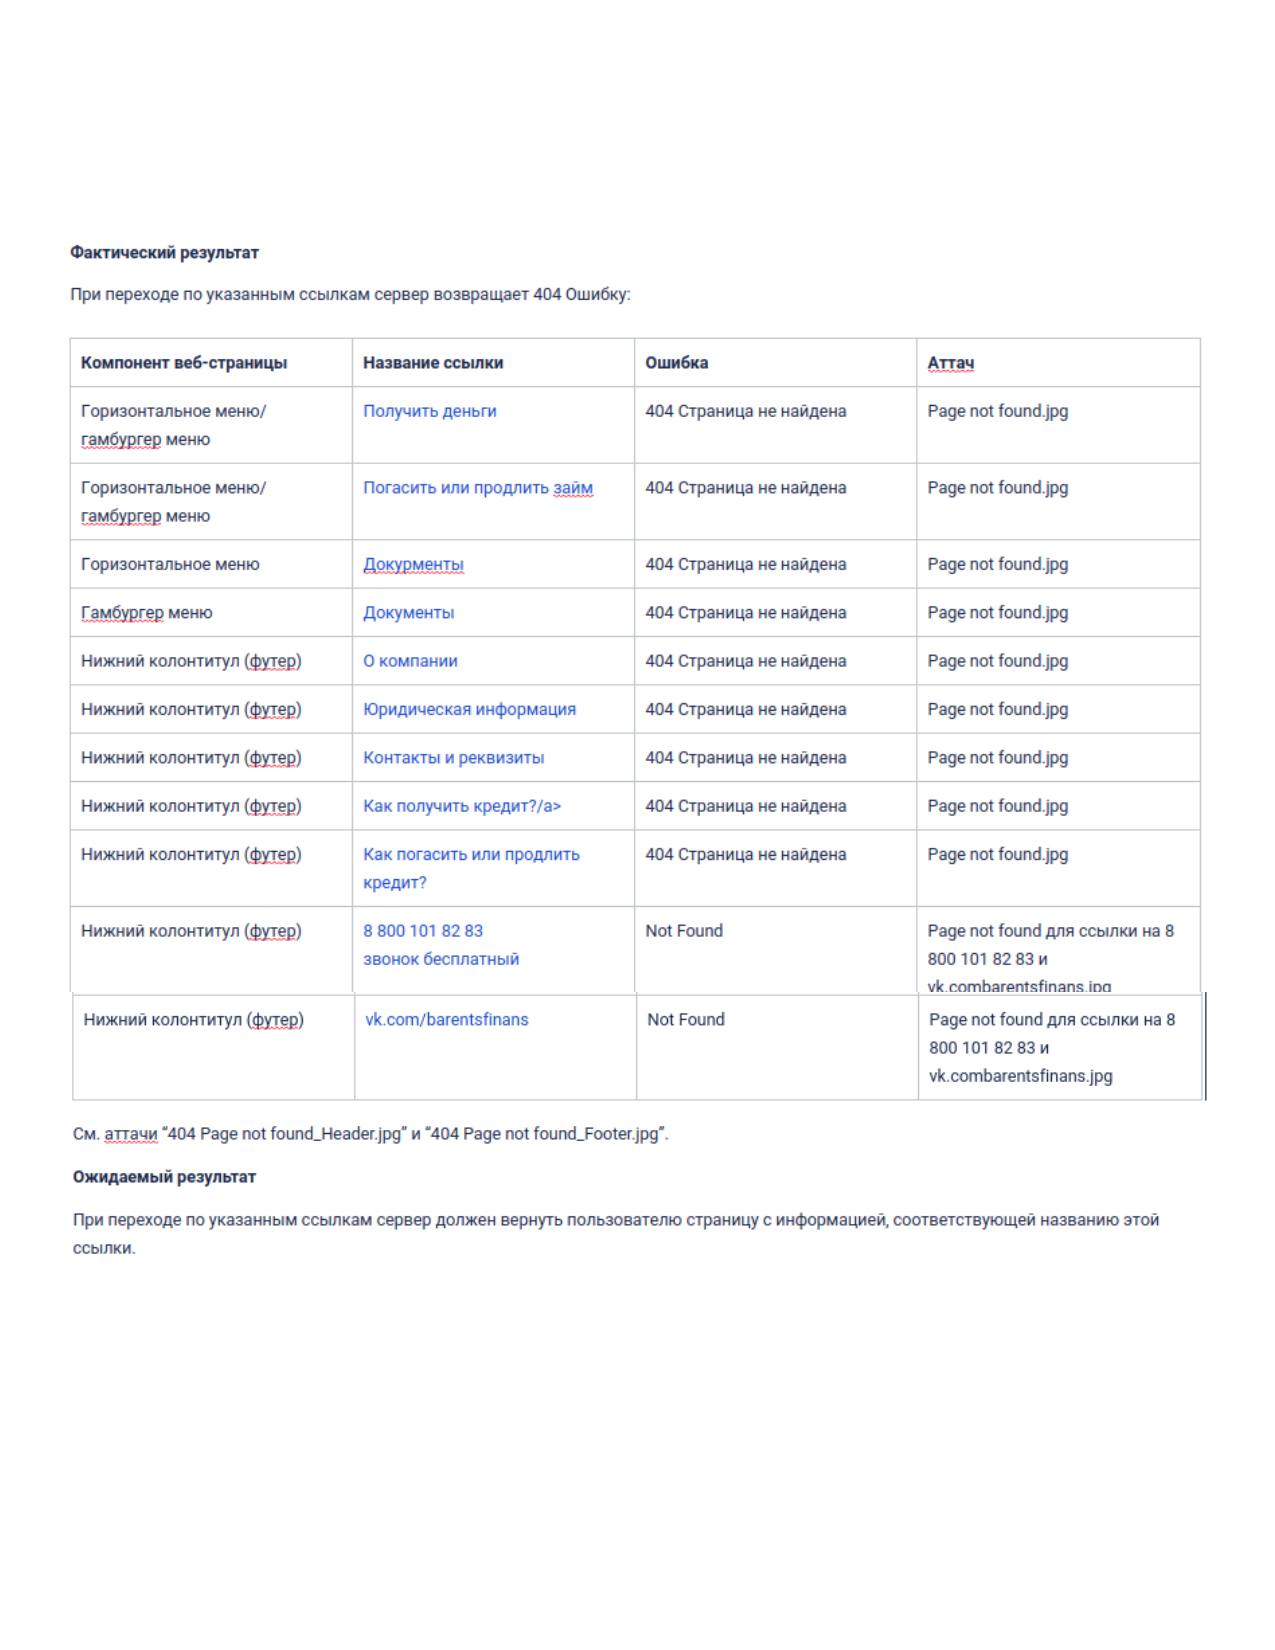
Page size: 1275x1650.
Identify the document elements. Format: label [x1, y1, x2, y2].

picture [67, 233, 1208, 1270]
